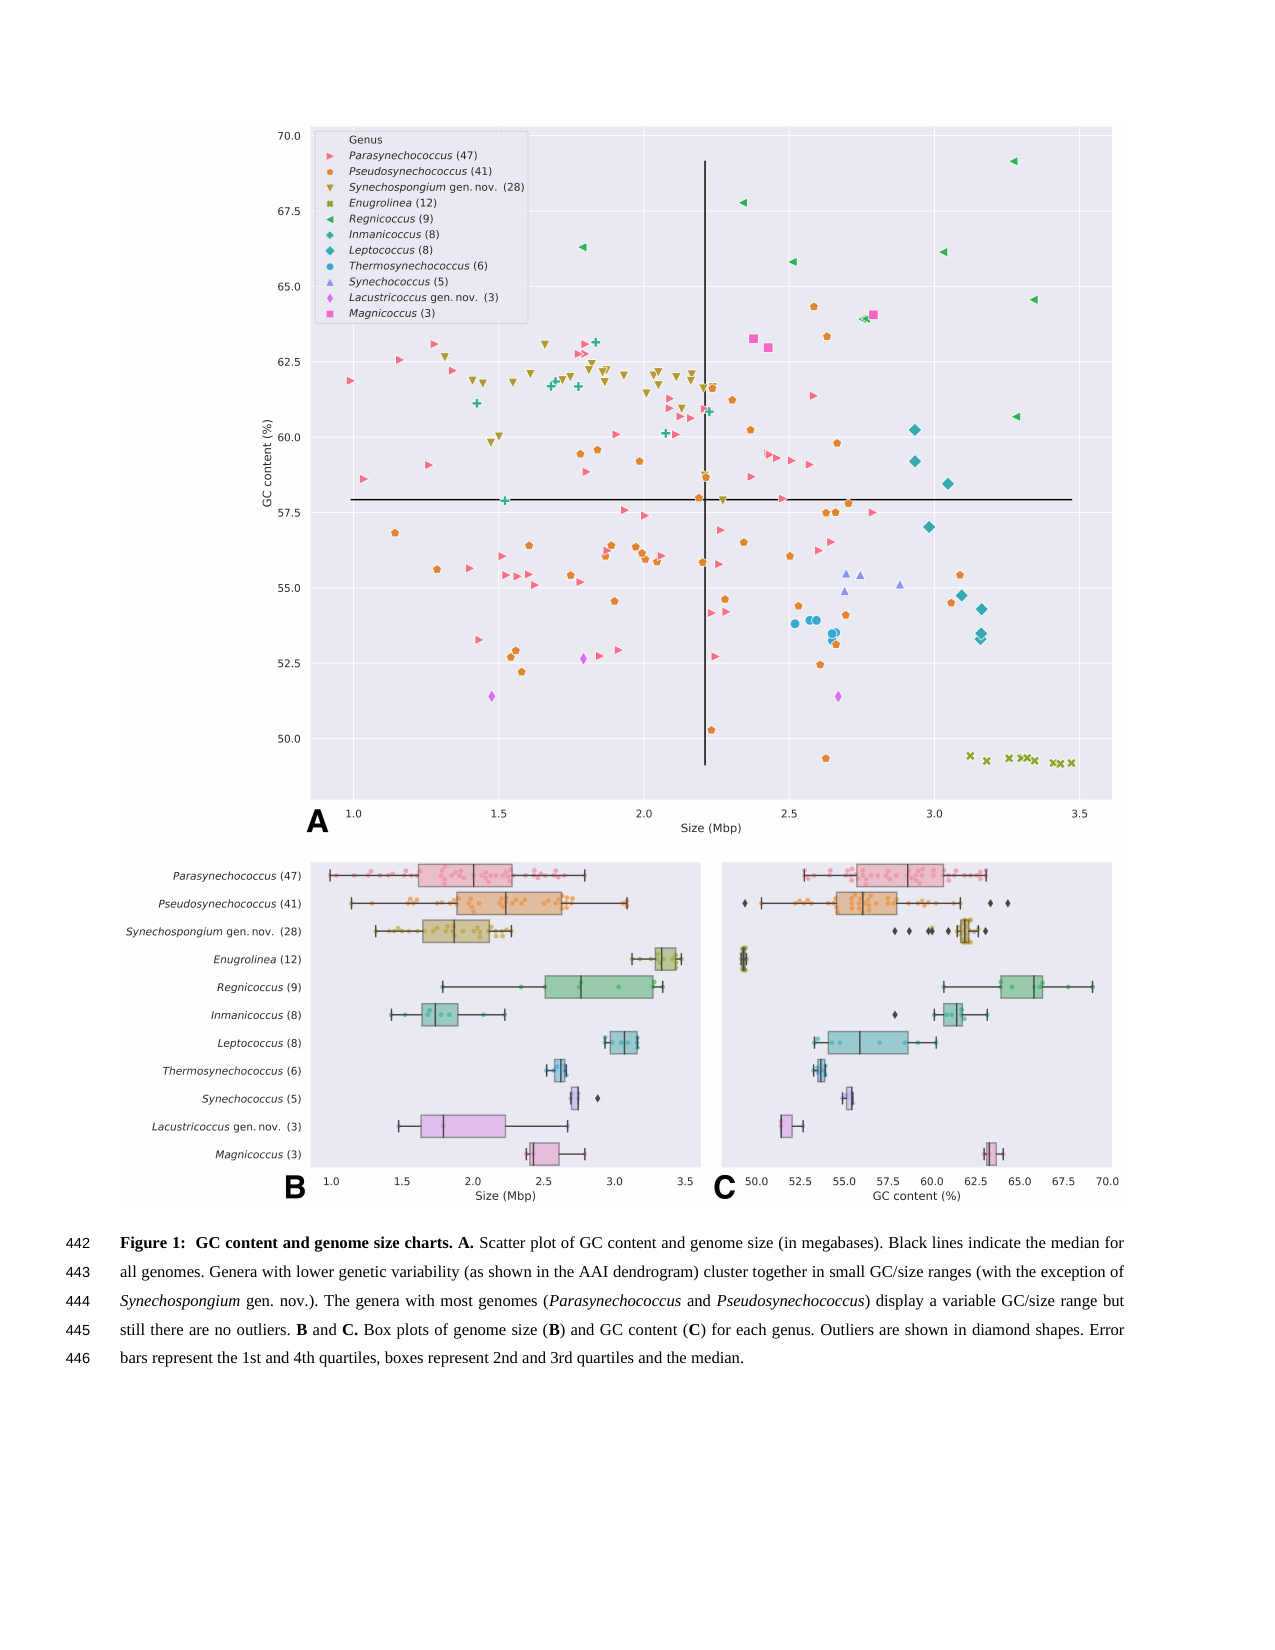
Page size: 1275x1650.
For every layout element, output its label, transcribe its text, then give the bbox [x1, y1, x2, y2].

text Figure 1: GC content and genome size charts. A. Scatter plot of GC content and genome size (in megabases). Black lines indicate the median for all genomes. Genera with lower genetic variability (as shown in the AAI dendrogram) cluster together in small GC/size ranges (with the exception of Synechospongium gen. nov.). The genera with most genomes (Parasynechococcus and Pseudosynechococcus) display a variable GC/size range but still there are no outliers. B and C. Box plots of genome size (B) and GC content (C) for each genus. Outliers are shown in diamond shapes. Error bars represent the 1st and 4th quartiles, boxes represent 2nd and 3rd quartiles and the median. [120, 1233, 1125, 1367]
